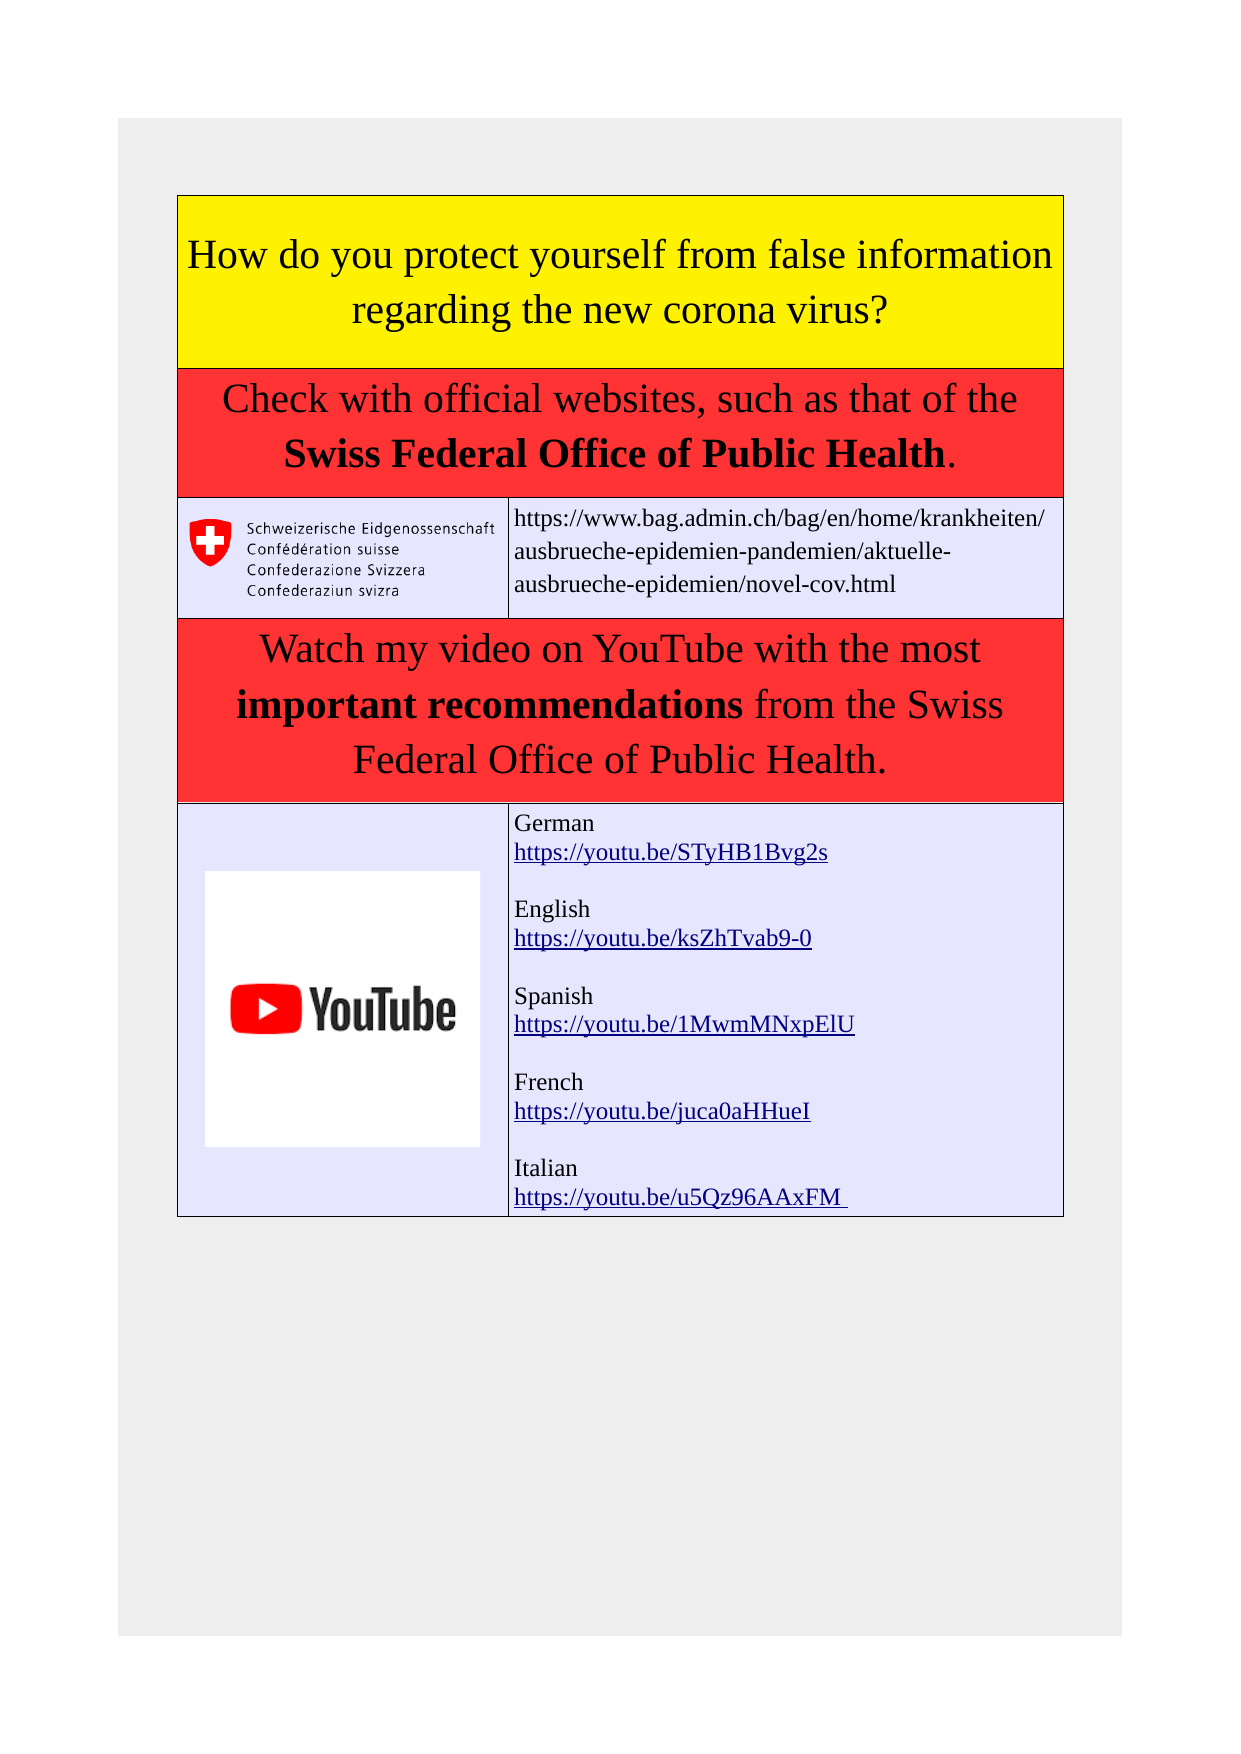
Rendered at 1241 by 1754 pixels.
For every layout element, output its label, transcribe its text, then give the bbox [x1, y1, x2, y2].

table_cell [178, 804, 508, 1216]
table_header How do you protect yourself from false information regarding the new corona virus? [178, 196, 1063, 368]
table_cell [178, 498, 508, 618]
picture [189, 519, 496, 596]
table_cell German https://youtu.be/STyHB1Bvg2s English https://youtu.be/ksZhTvab9-0 Spanish https://youtu.be/1MwmMNxpElU French https://youtu.be/juca0aHHueI Italian https://youtu.be/u5Qz96AAxFM [509, 804, 1063, 1216]
table_cell Check with official websites, such as that of the Swiss Federal Office of Public Health. [178, 369, 1063, 497]
picture [205, 871, 481, 1147]
table_cell https://www.bag.admin.ch/bag/en/home/krankheiten/ausbrueche-epidemien-pandemien/aktuelle-ausbrueche-epidemien/novel-cov.html [509, 498, 1063, 618]
table_cell Watch my video on YouTube with the most important recommendations from the Swiss Federal Office of Public Health. [178, 619, 1063, 802]
